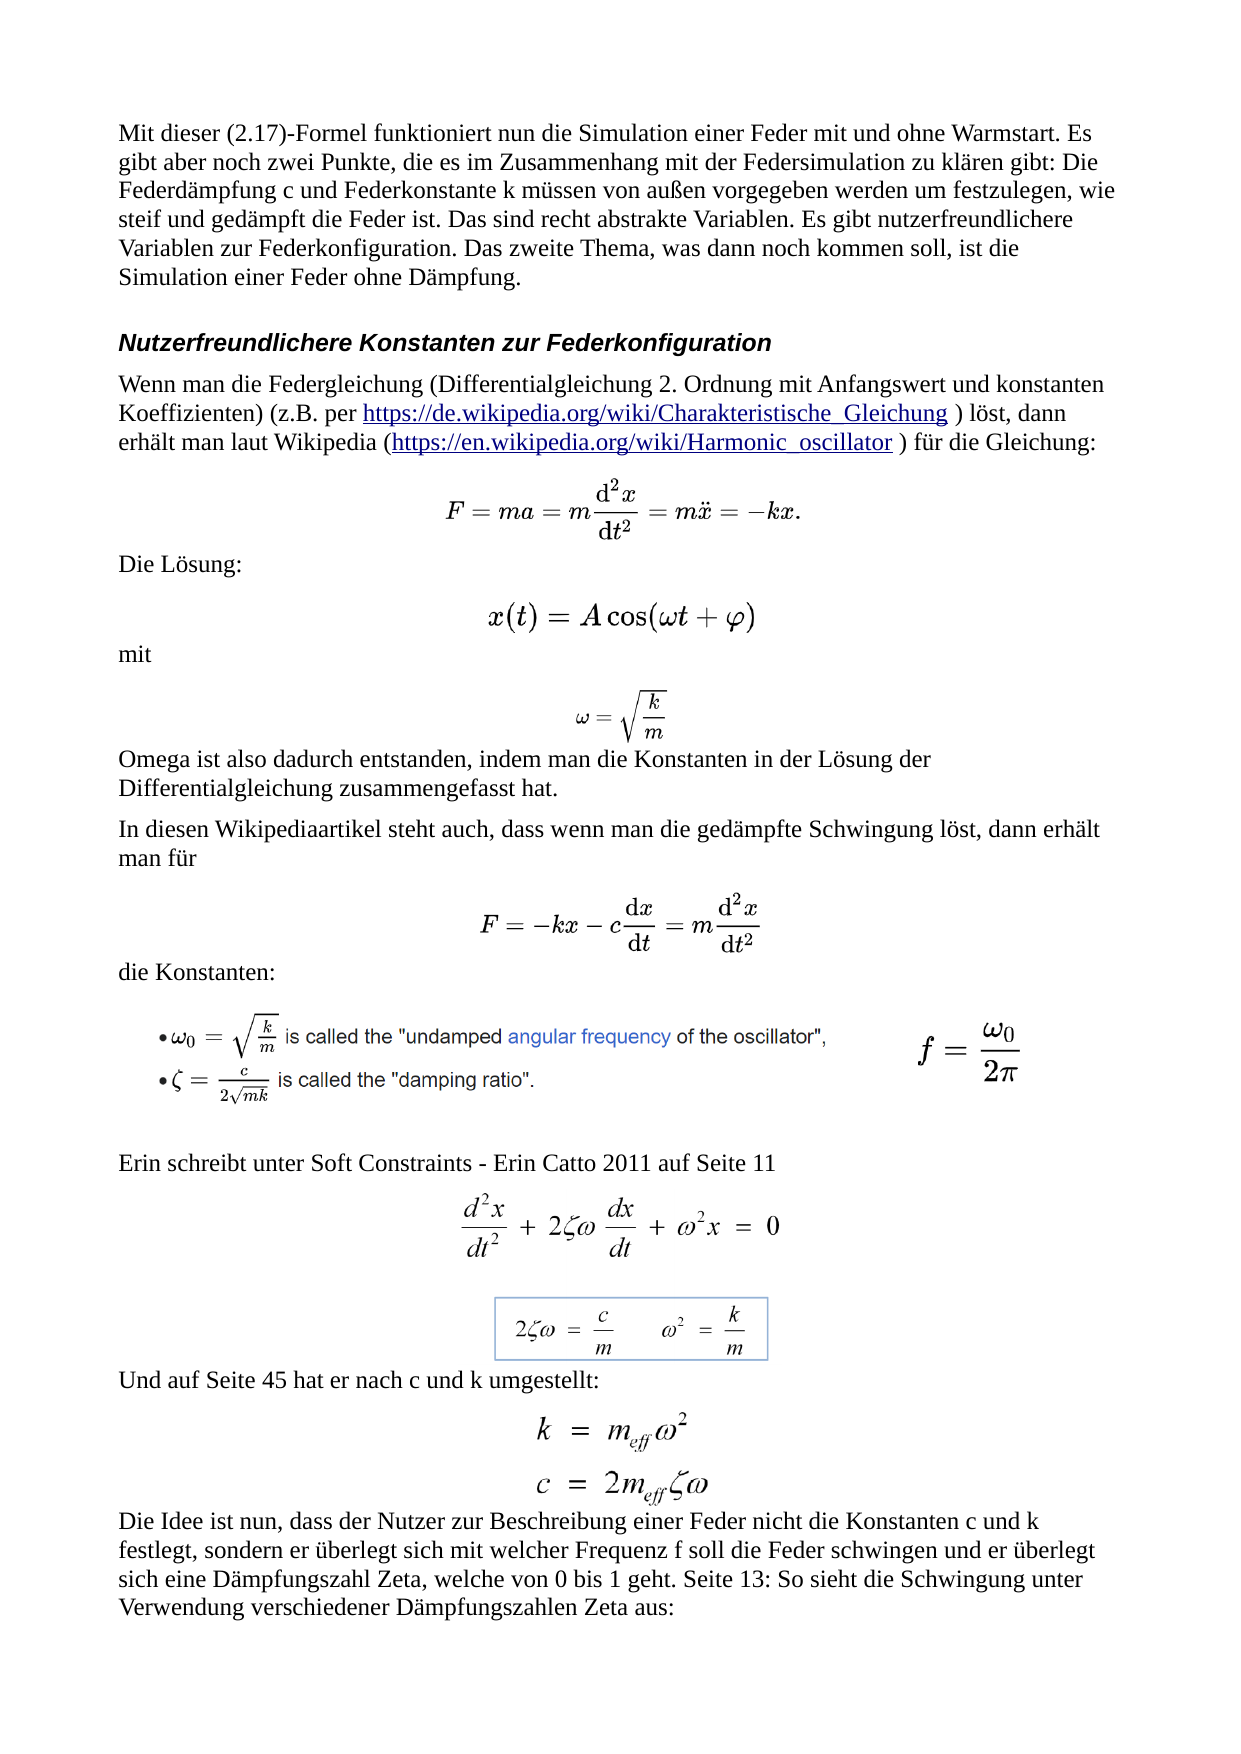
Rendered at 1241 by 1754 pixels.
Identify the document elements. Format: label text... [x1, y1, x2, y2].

text Die Lösung: [118, 468, 1122, 577]
picture [437, 467, 804, 549]
text Die Idee ist nun, dass der Nutzer zur Beschreibung einer Feder nicht die Konstanten c und k festlegt, sondern er überlegt sich mit welcher Frequenz f soll die Feder schwingen und er überlegt sich eine Dämpfungszahl Zeta, welche von 0 bis 1 geht. Seite 13: So sieht die Schwingung unter Verwendung verschiedener Dämpfungszahlen Zeta aus: [118, 1406, 1122, 1621]
picture [477, 884, 764, 958]
text Und auf Seite 45 hat er nach c und k umgestellt: [118, 1190, 1122, 1394]
subtitle Nutzerfreundlichere Konstanten zur Federkonfiguration [118, 328, 1122, 357]
picture [523, 1406, 717, 1507]
picture [572, 680, 668, 745]
picture [152, 1004, 829, 1108]
picture [918, 1017, 1022, 1087]
text Mit dieser (2.17)-Formel funktioniert nun die Simulation einer Feder mit und ohne Warmstart. Es gibt aber noch zwei Punkte, die es im Zusammenhang mit der Federsimulation zu klären gibt: Die Federdämpfung c und Federkonstante k müssen von außen vorgegeben werden um festzulegen, wie steif und gedämpft die Feder ist. Das sind recht abstrakte Variablen. Es gibt nutzerfreundlichere Variablen zur Federkonfiguration. Das zweite Thema, was dann noch kommen soll, ist die Simulation einer Feder ohne Dämpfung. [118, 118, 1122, 291]
text Wenn man die Federgleichung (Differentialgleichung 2. Ordnung mit Anfangswert und konstanten Koeffizienten) (z.B. per https://de.wikipedia.org/wiki/Charakteristische_Gleichung ) löst, dann erhält man laut Wikipedia (https://en.wikipedia.org/wiki/Harmonic_oscillator ) für die Gleichung: [118, 369, 1122, 455]
text Omega ist also dadurch entstanden, indem man die Konstanten in der Lösung der Differentialgleichung zusammengefasst hat. [118, 680, 1122, 802]
picture [458, 1189, 783, 1365]
text Erin schreibt unter Soft Constraints - Erin Catto 2011 auf Seite 11 [118, 1148, 1122, 1177]
text die Konstanten: [118, 884, 1122, 986]
text mit [118, 590, 1122, 668]
picture [483, 590, 757, 639]
text In diesen Wikipediaartikel steht auch, dass wenn man die gedämpfte Schwingung löst, dann erhält man für [118, 814, 1122, 872]
